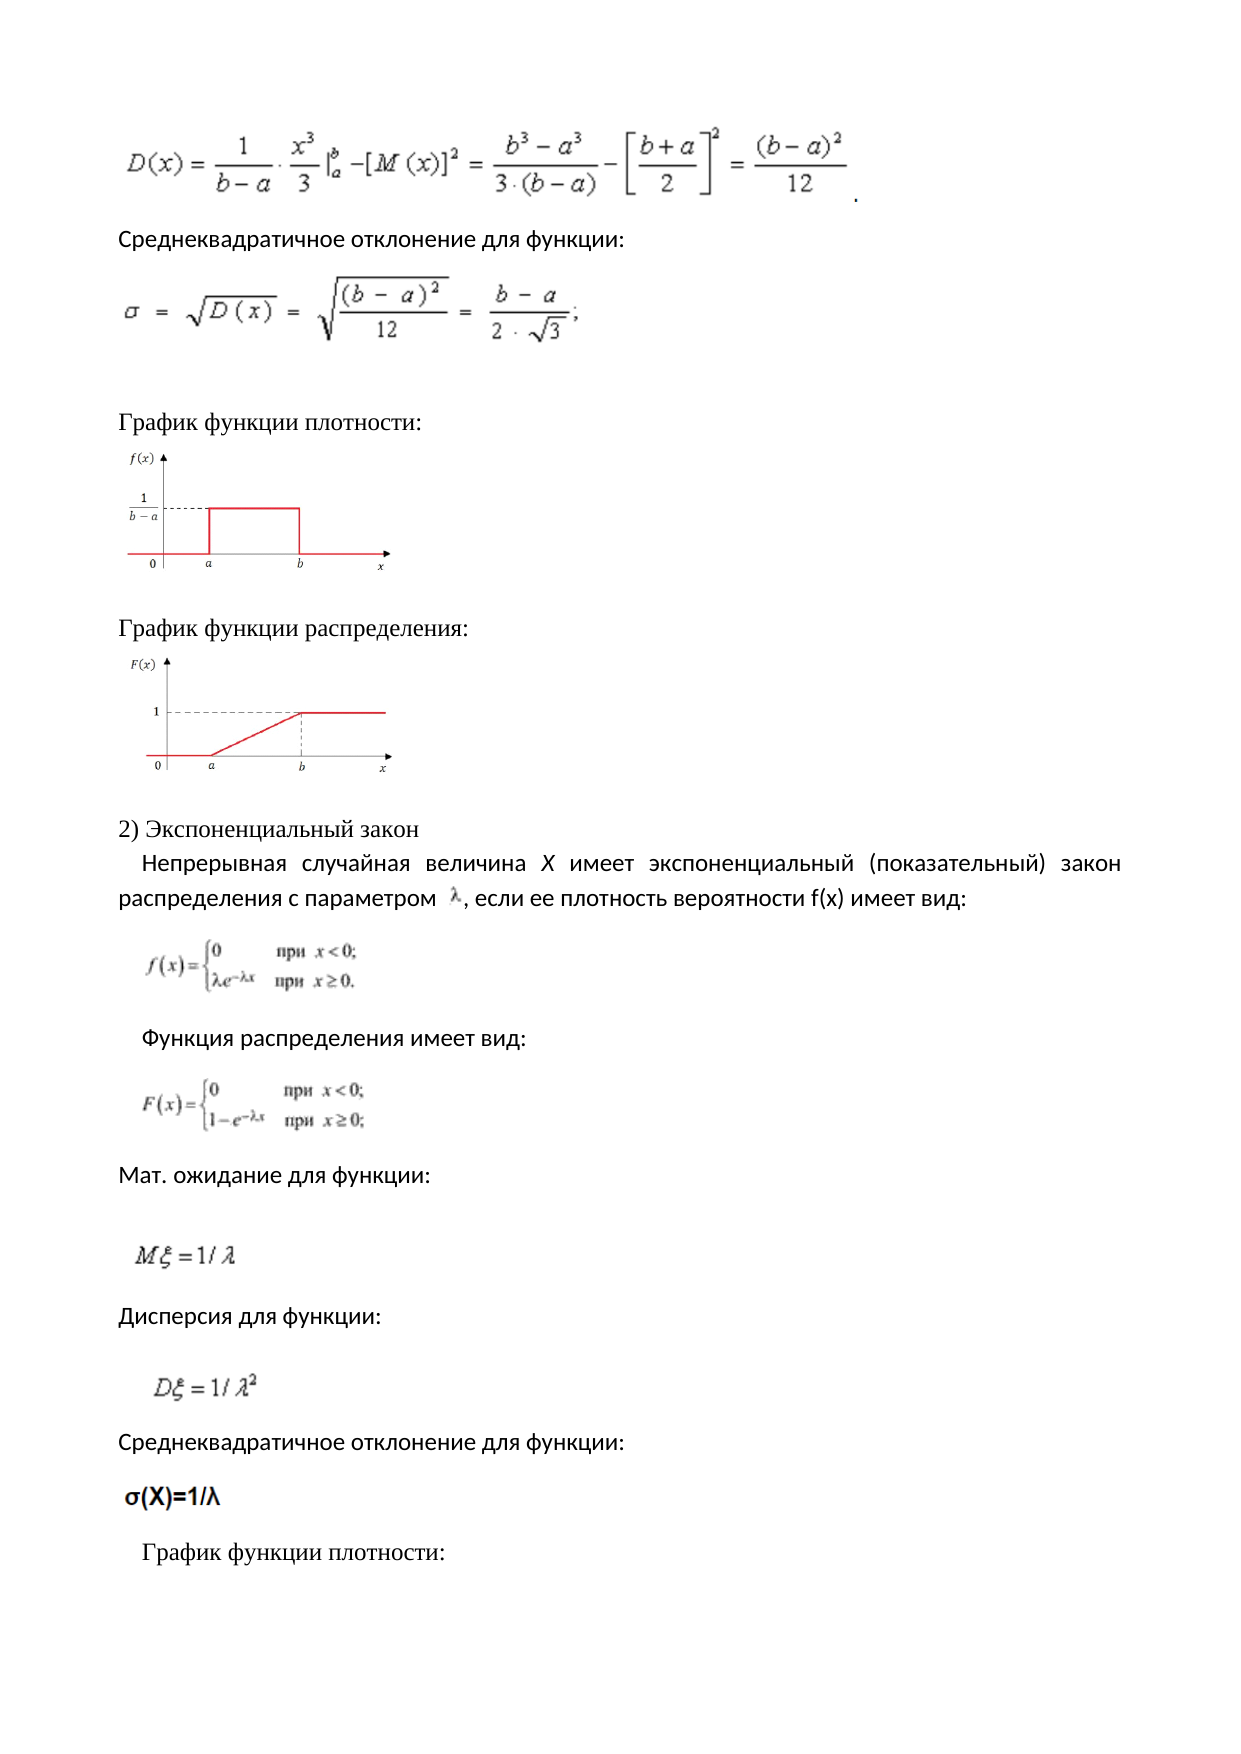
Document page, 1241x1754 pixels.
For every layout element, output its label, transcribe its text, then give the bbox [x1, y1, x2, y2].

text Функция распределения имеет вид: [118, 1023, 1122, 1053]
text Мат. ожидание для функции: [118, 1160, 1122, 1190]
text График функции плотности: [118, 407, 1122, 436]
text Дисперсия для функции: [118, 1300, 1122, 1330]
text Среднеквадратичное отклонение для функции: [118, 223, 1122, 254]
text Непрерывная случайная величина X имеет экспоненциальный (показательный) закон распределения с параметром , если ее плотность вероятности f(x) имеет вид: [118, 847, 1122, 913]
text График функции плотности: [118, 1537, 1122, 1566]
text 2) Экспоненциальный закон [118, 814, 1122, 843]
text График функции распределения: [118, 613, 1122, 641]
text Среднеквадратичное отклонение для функции: [118, 1426, 1122, 1457]
